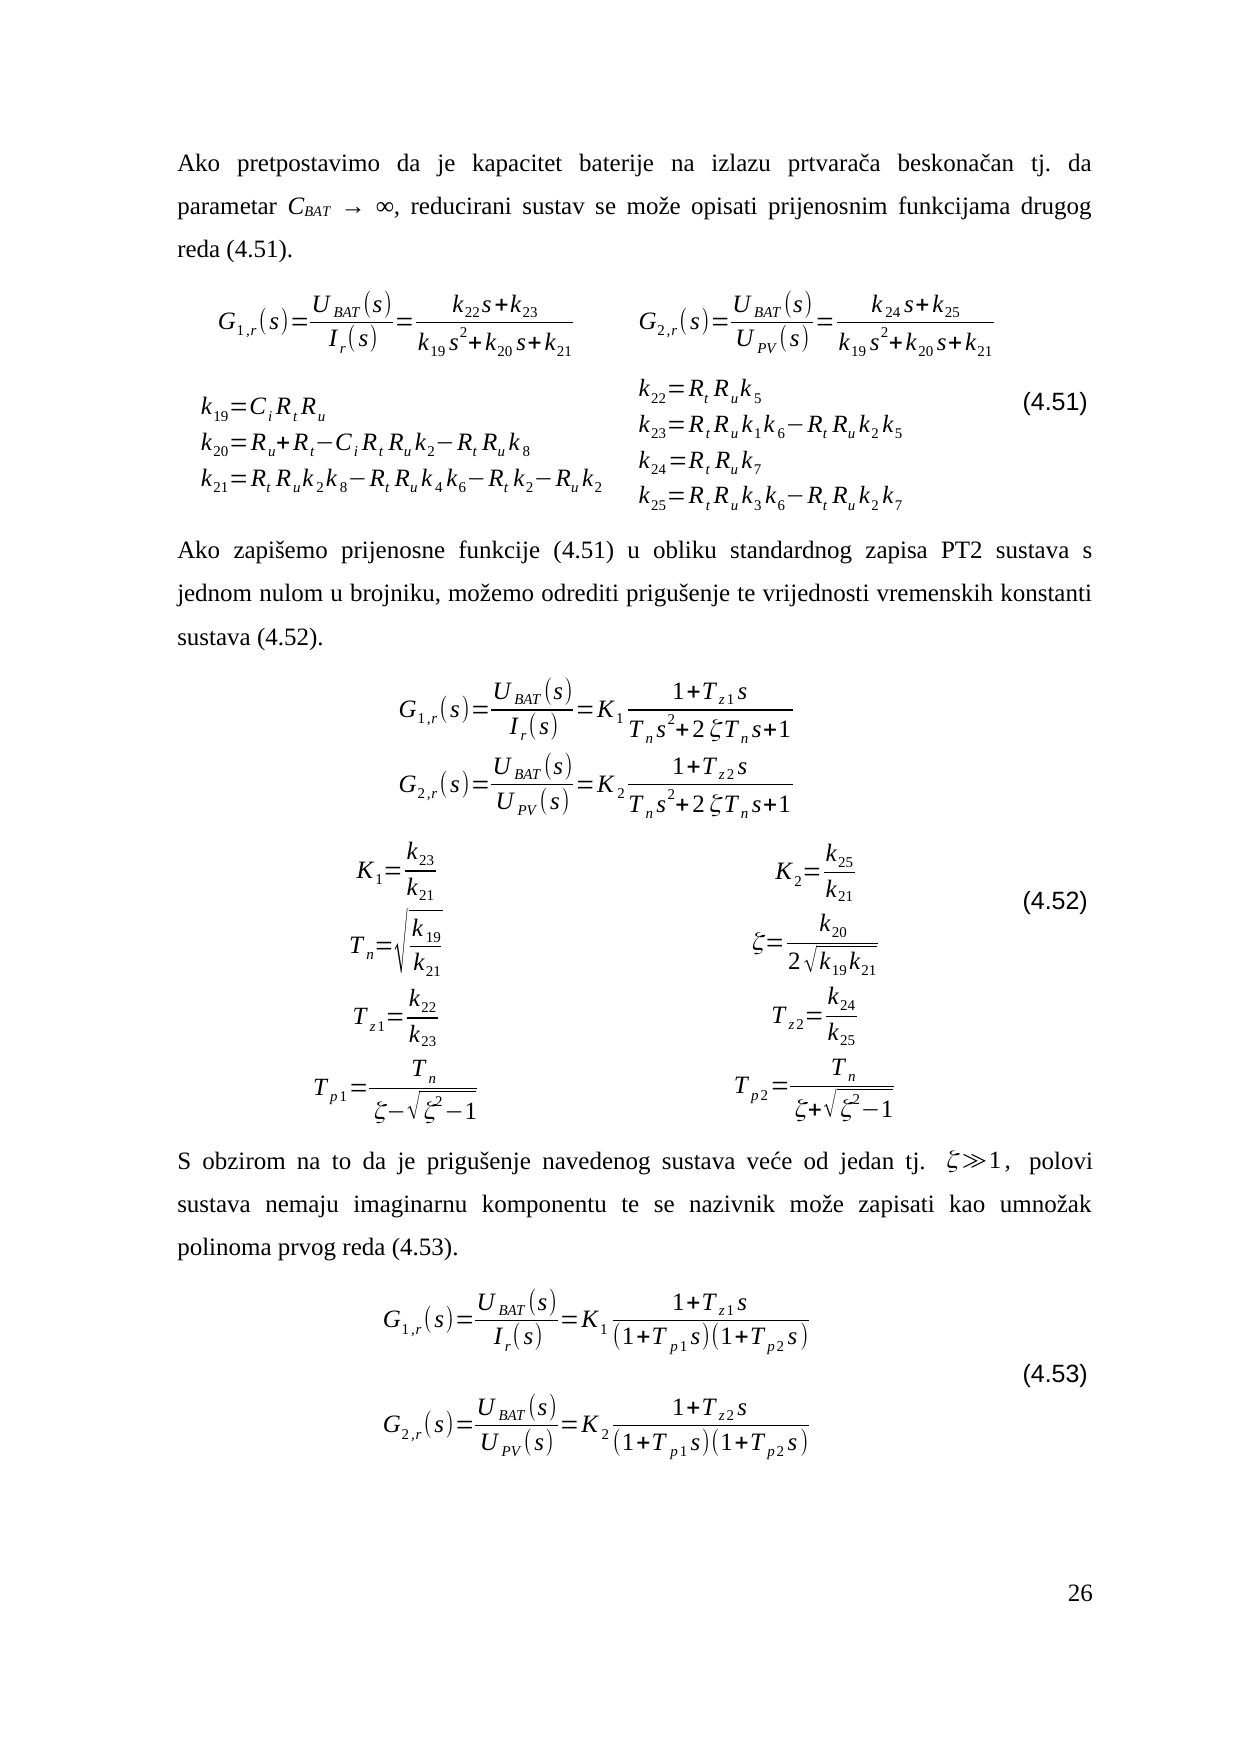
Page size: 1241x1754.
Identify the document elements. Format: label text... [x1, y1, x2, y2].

table_header [177, 283, 614, 369]
text Ako pretpostavimo da je kapacitet baterije na izlazu prtvarača beskonačan tj. da parametar CBAT → ∞, reducirani sustav se može opisati prijenosnim funkcijama drugog reda (4.51). [177, 148, 1093, 263]
table_header [177, 1281, 1015, 1470]
table_header (4.51) [1016, 283, 1093, 523]
table_header [177, 671, 1015, 832]
text Ako zapišemo prijenosne funkcije (4.51) u obliku standardnog zapisa PT2 sustava s jednom nulom u brojniku, možemo odrediti prigušenje te vrijednosti vremenskih konstanti sustava (4.52). [177, 535, 1093, 650]
table_header (4.52) [1015, 671, 1093, 1134]
table_cell [177, 832, 614, 1134]
table_cell [615, 832, 1015, 1134]
table_header [615, 283, 1016, 369]
table_cell [615, 369, 1016, 523]
table_cell [177, 369, 614, 523]
table_header (4.53) [1015, 1281, 1093, 1470]
text S obzirom na to da je prigušenje navedenog sustava veće od jedan tj.polovi sustava nemaju imaginarnu komponentu te se nazivnik može zapisati kao umnožak polinoma prvog reda (4.53). [177, 1146, 1093, 1261]
